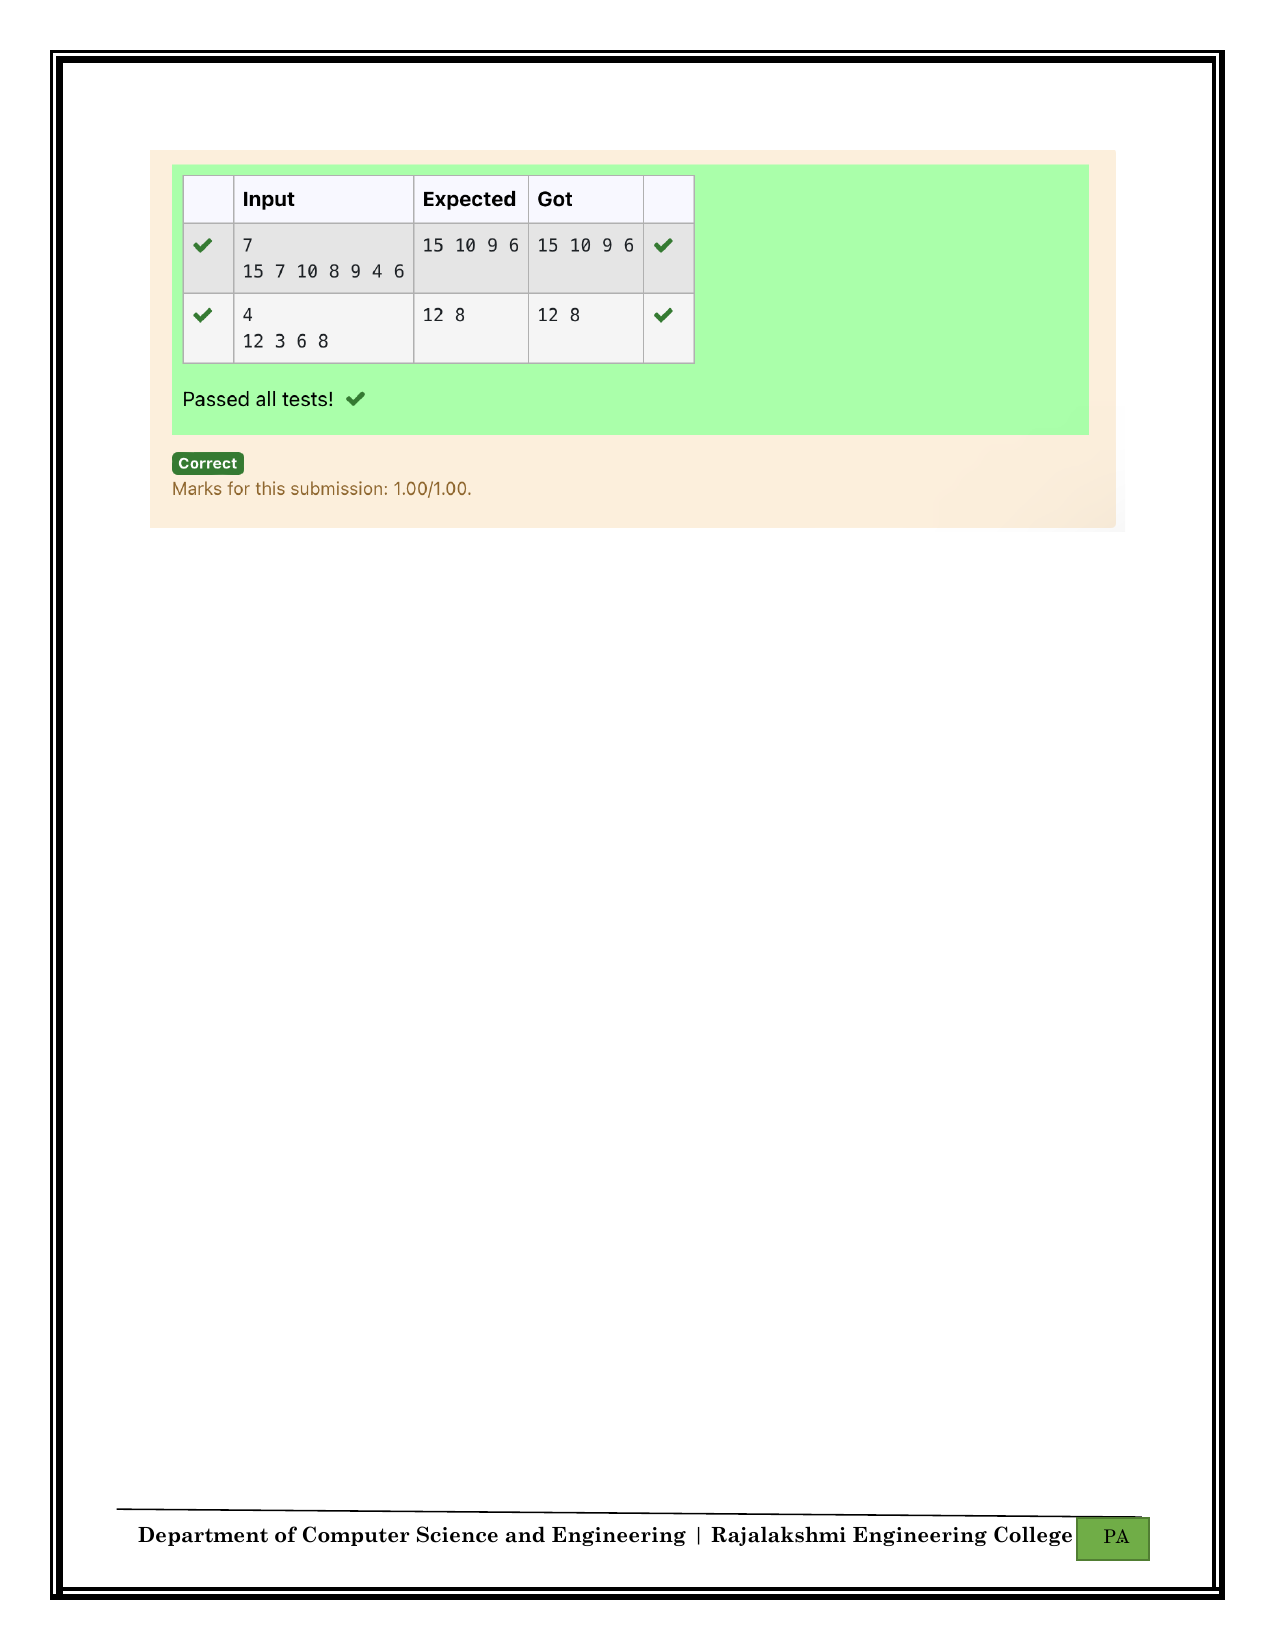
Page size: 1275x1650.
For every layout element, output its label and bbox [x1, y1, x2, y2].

picture [150, 150, 1125, 532]
